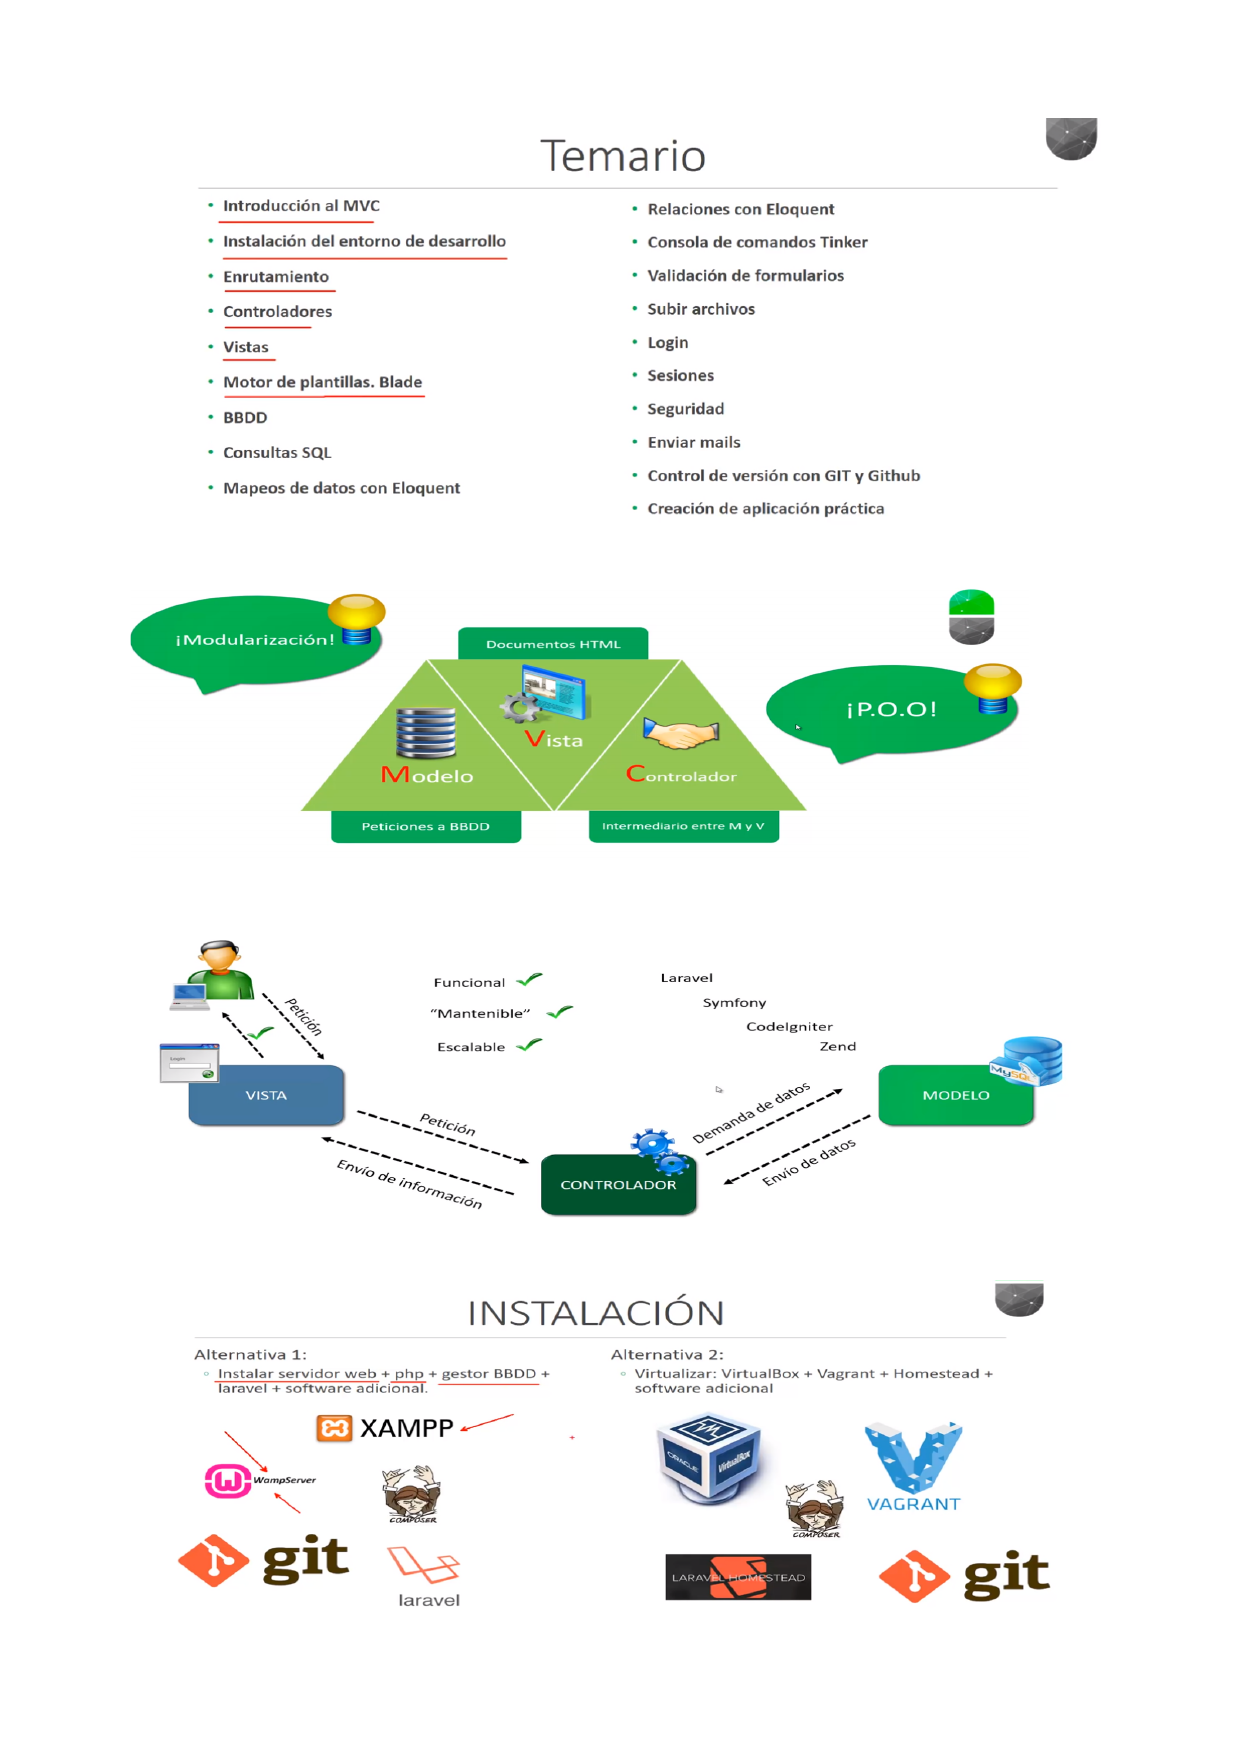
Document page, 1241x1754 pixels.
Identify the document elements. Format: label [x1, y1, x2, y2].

picture [131, 118, 1109, 536]
picture [147, 1280, 1077, 1612]
picture [144, 915, 1075, 1226]
picture [130, 584, 1029, 858]
